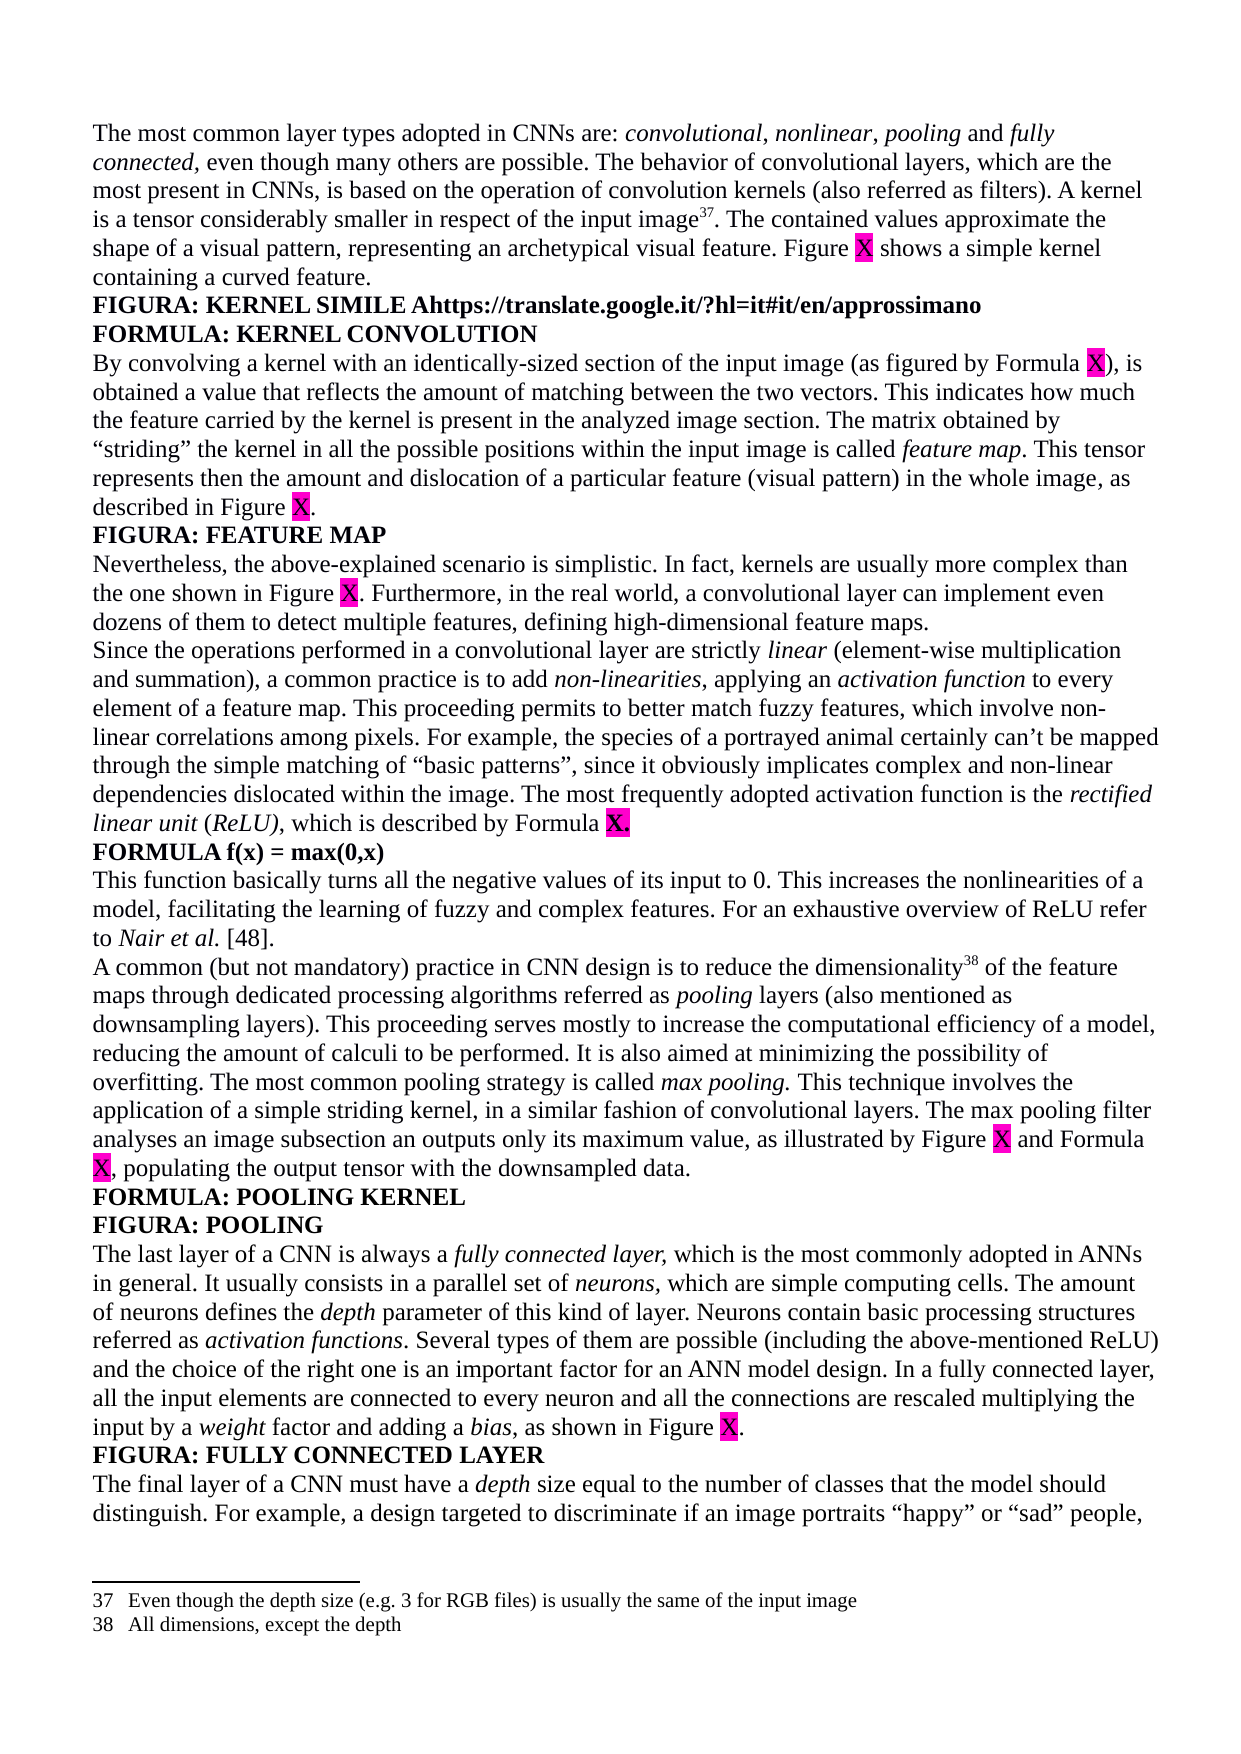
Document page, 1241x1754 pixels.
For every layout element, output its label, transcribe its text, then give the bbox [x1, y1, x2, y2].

text The final layer of a CNN must have a depth size equal to the number of classes that the model should distinguish. For example, a design targeted to discriminate if an image portraits “happy” or “sad” people, [92, 1469, 1160, 1527]
text The last layer of a CNN is always a fully connected layer, which is the most commonly adopted in ANNs in general. It usually consists in a parallel set of neurons, which are simple computing cells. The amount of neurons defines the depth parameter of this kind of layer. Neurons contain basic processing structures referred as activation functions. Several types of them are possible (including the above-mentioned ReLU) and the choice of the right one is an important factor for an ANN model design. In a fully connected layer, all the input elements are connected to every neuron and all the connections are rescaled multiplying the input by a weight factor and adding a bias, as shown in Figure X. [92, 1239, 1160, 1441]
text All dimensions, except the depth [92, 1612, 1160, 1636]
text FIGURA: POOLING [92, 1211, 1160, 1239]
text Since the operations performed in a convolutional layer are strictly linear (element-wise multiplication and summation), a common practice is to add non-linearities, applying an activation function to every element of a feature map. This proceeding permits to better match fuzzy features, which involve non-linear correlations among pixels. For example, the species of a portrayed animal certainly can’t be mapped through the simple matching of “basic patterns”, since it obviously implicates complex and non-linear dependencies dislocated within the image. The most frequently adopted activation function is the rectified linear unit (ReLU), which is described by Formula X. [92, 636, 1160, 837]
text FORMULA: KERNEL CONVOLUTION [92, 319, 1160, 348]
text The most common layer types adopted in CNNs are: convolutional, nonlinear, pooling and fully connected, even though many others are possible. The behavior of convolutional layers, which are the most present in CNNs, is based on the operation of convolution kernels (also referred as filters). A kernel is a tensor considerably smaller in respect of the input image. The contained values approximate the shape of a visual pattern, representing an archetypical visual feature. Figure X shows a simple kernel containing a curved feature. [92, 118, 1160, 291]
text By convolving a kernel with an identically-sized section of the input image (as figured by Formula X), is obtained a value that reflects the amount of matching between the two vectors. This indicates how much the feature carried by the kernel is present in the analyzed image section. The matrix obtained by “striding” the kernel in all the possible positions within the input image is called feature map. This tensor represents then the amount and dislocation of a particular feature (visual pattern) in the whole image, as described in Figure X. [92, 348, 1160, 521]
text Even though the depth size (e.g. 3 for RGB files) is usually the same of the input image [92, 1588, 1160, 1612]
text Nevertheless, the above-explained scenario is simplistic. In fact, kernels are usually more complex than the one shown in Figure X. Furthermore, in the real world, a convolutional layer can implement even dozens of them to detect multiple features, defining high-dimensional feature maps. [92, 549, 1160, 636]
text FORMULA: POOLING KERNEL [92, 1182, 1160, 1211]
text FIGURA: FULLY CONNECTED LAYER [92, 1441, 1160, 1469]
text FIGURA: FEATURE MAP [92, 521, 1160, 549]
text FORMULA f(x) = max(0,x) [92, 837, 1160, 866]
text A common (but not mandatory) practice in CNN design is to reduce the dimensionality of the feature maps through dedicated processing algorithms referred as pooling layers (also mentioned as downsampling layers). This proceeding serves mostly to increase the computational efficiency of a model, reducing the amount of calculi to be performed. It is also aimed at minimizing the possibility of overfitting. The most common pooling strategy is called max pooling. This technique involves the application of a simple striding kernel, in a similar fashion of convolutional layers. The max pooling filter analyses an image subsection an outputs only its maximum value, as illustrated by Figure X and Formula X, populating the output tensor with the downsampled data. [92, 952, 1160, 1182]
text FIGURA: KERNEL SIMILE Ahttps://translate.google.it/?hl=it#it/en/approssimano [92, 291, 1160, 319]
text This function basically turns all the negative values of its input to 0. This increases the nonlinearities of a model, facilitating the learning of fuzzy and complex features. For an exhaustive overview of ReLU refer to Nair et al. [48]. [92, 866, 1160, 952]
